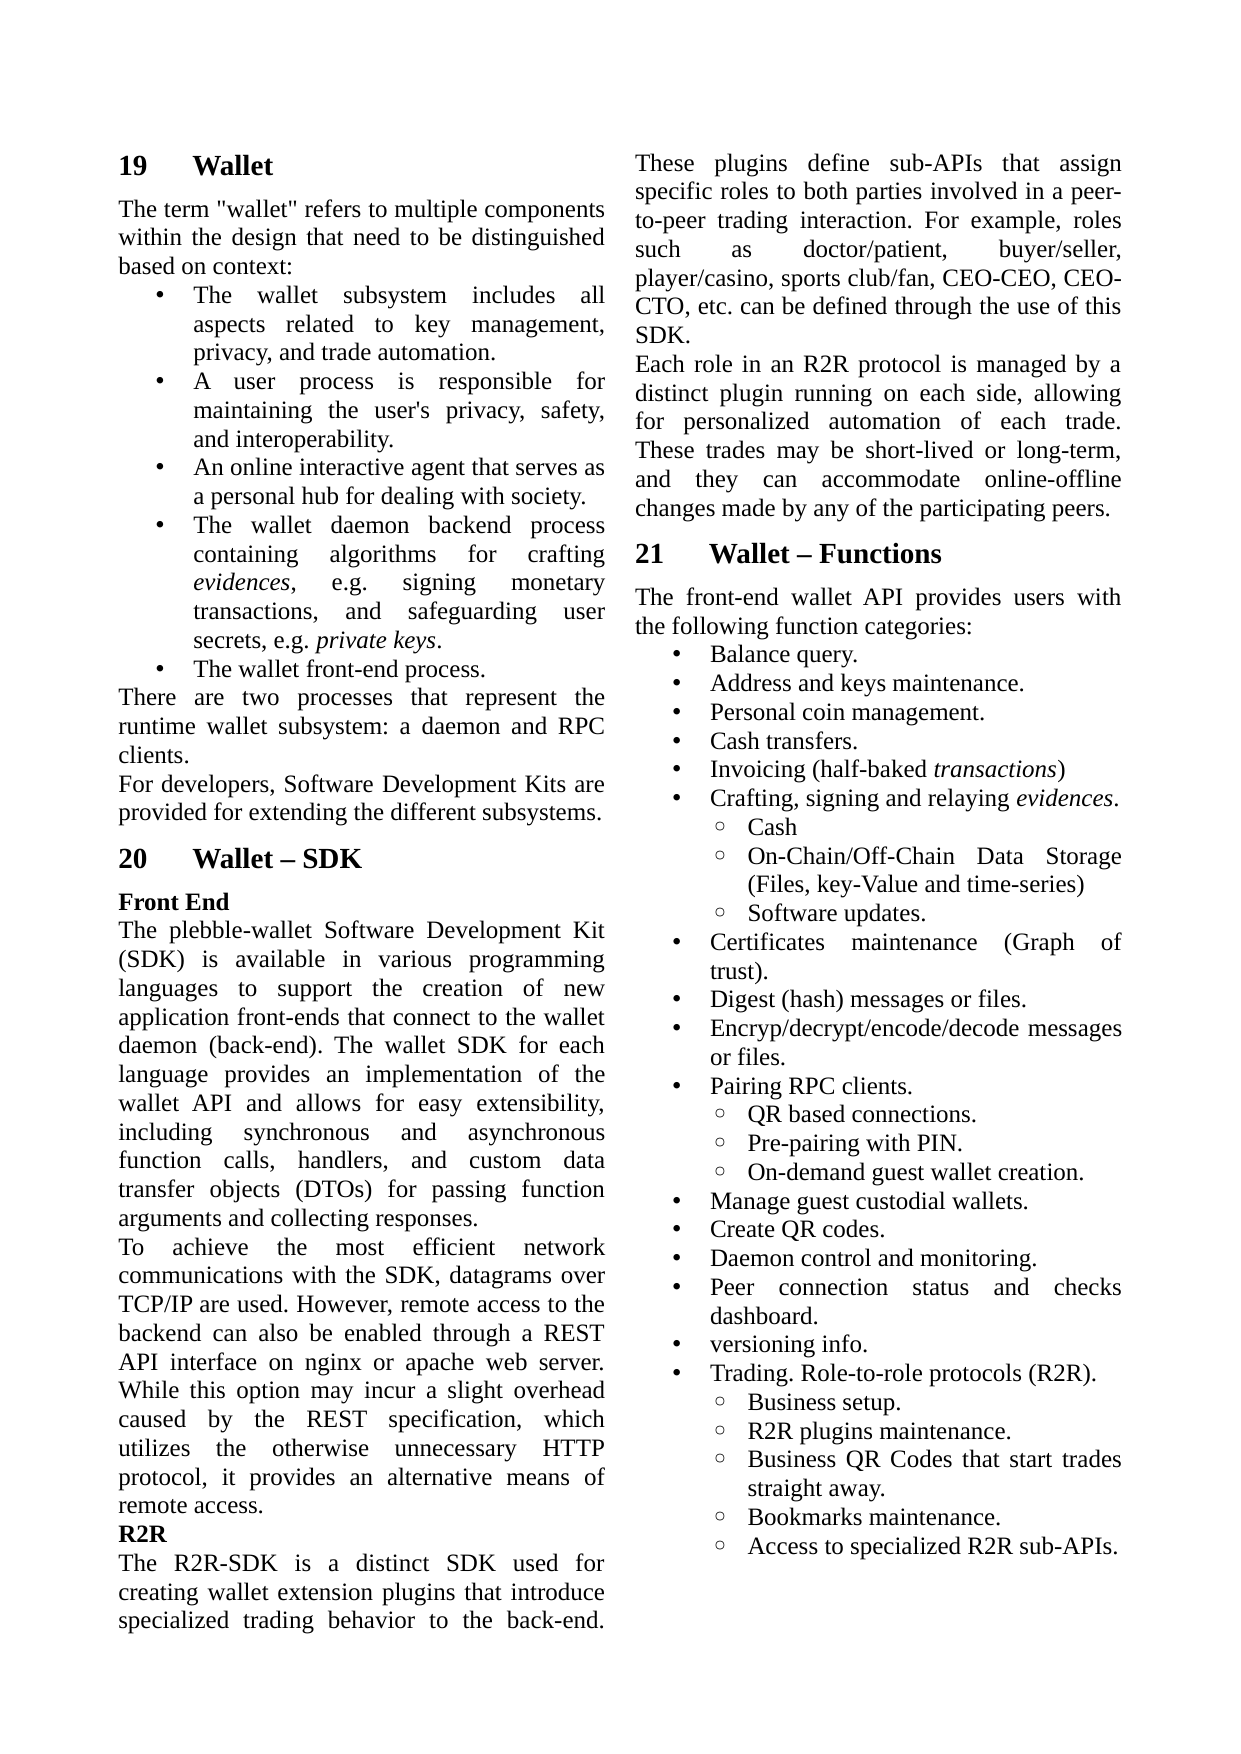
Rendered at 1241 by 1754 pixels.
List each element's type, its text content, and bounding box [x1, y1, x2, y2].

list The wallet daemon backend process containing algorithms for crafting evidences, e.g. signing monetary transactions, and safeguarding user secrets, e.g. private keys. [156, 510, 605, 654]
list Pre-pairing with PIN. [710, 1128, 1122, 1157]
list R2R plugins maintenance. [710, 1416, 1122, 1444]
list A user process is responsible for maintaining the user's privacy, safety, and interoperability. [156, 366, 605, 452]
list The wallet subsystem includes all aspects related to key management, privacy, and trade automation. [156, 280, 605, 366]
list Create QR codes. [672, 1214, 1122, 1243]
list Trading. Role-to-role protocols (R2R). [672, 1358, 1122, 1387]
list Access to specialized R2R sub-APIs. [710, 1531, 1122, 1559]
list The wallet front-end process. [156, 654, 605, 682]
text R2R The R2R-SDK is a distinct SDK used for creating wallet extension plugins that introduce specialized trading behavior to the back-end. [118, 1519, 605, 1634]
subtitle Wallet – SDK [118, 841, 605, 874]
list Encryp/decrypt/encode/decode messages or files. [672, 1013, 1122, 1071]
text The front-end wallet API provides users with the following function categories: [635, 582, 1122, 639]
text Front End [118, 887, 605, 916]
text There are two processes that represent the runtime wallet subsystem: a daemon and RPC clients. [118, 682, 605, 769]
text For developers, Software Development Kits are provided for extending the different subsystems. [118, 769, 605, 826]
list Cash transfers. [672, 726, 1122, 754]
list Bookmarks maintenance. [710, 1502, 1122, 1531]
list Manage guest custodial wallets. [672, 1186, 1122, 1214]
list Digest (hash) messages or files. [672, 984, 1122, 1013]
text The plebble-wallet Software Development Kit (SDK) is available in various programming languages to support the creation of new application front-ends that connect to the wallet daemon (back-end). The wallet SDK for each language provides an implementation of the wallet API and allows for easy extensibility, including synchronous and asynchronous function calls, handlers, and custom data transfer objects (DTOs) for passing function arguments and collecting responses. [118, 916, 605, 1232]
list An online interactive agent that serves as a personal hub for dealing with society. [156, 452, 605, 510]
list versioning info. [672, 1329, 1122, 1358]
list Business setup. [710, 1387, 1122, 1416]
subtitle Wallet – Functions [635, 536, 1122, 569]
list Balance query. [672, 639, 1122, 668]
list Certificates maintenance (Graph of trust). [672, 927, 1122, 984]
list Pairing RPC clients. [672, 1071, 1122, 1099]
text The term "wallet" refers to multiple components within the design that need to be distinguished based on context: [118, 194, 605, 280]
text These plugins define sub-APIs that assign specific roles to both parties involved in a peer-to-peer trading interaction. For example, roles such as doctor/patient, buyer/seller, player/casino, sports club/fan, CEO-CEO, CEO-CTO, etc. can be defined through the use of this SDK. [635, 148, 1122, 349]
list Crafting, signing and relaying evidences. [672, 783, 1122, 812]
list Address and keys maintenance. [672, 668, 1122, 697]
list On-Chain/Off-Chain Data Storage (Files, key-Value and time-series) [710, 841, 1122, 898]
list QR based connections. [710, 1099, 1122, 1128]
subtitle Wallet [118, 148, 605, 181]
list On-demand guest wallet creation. [710, 1157, 1122, 1186]
list Personal coin management. [672, 697, 1122, 726]
list Business QR Codes that start trades straight away. [710, 1444, 1122, 1502]
text To achieve the most efficient network communications with the SDK, datagrams over TCP/IP are used. However, remote access to the backend can also be enabled through a REST API interface on nginx or apache web server. While this option may incur a slight overhead caused by the REST specification, which utilizes the otherwise unnecessary HTTP protocol, it provides an alternative means of remote access. [118, 1232, 605, 1519]
list Peer connection status and checks dashboard. [672, 1272, 1122, 1329]
text Each role in an R2R protocol is managed by a distinct plugin running on each side, allowing for personalized automation of each trade. These trades may be short-lived or long-term, and they can accommodate online-offline changes made by any of the participating peers. [635, 349, 1122, 521]
list Cash [710, 812, 1122, 841]
list Daemon control and monitoring. [672, 1243, 1122, 1272]
list Software updates. [710, 898, 1122, 927]
list Invoicing (half-baked transactions) [672, 754, 1122, 783]
